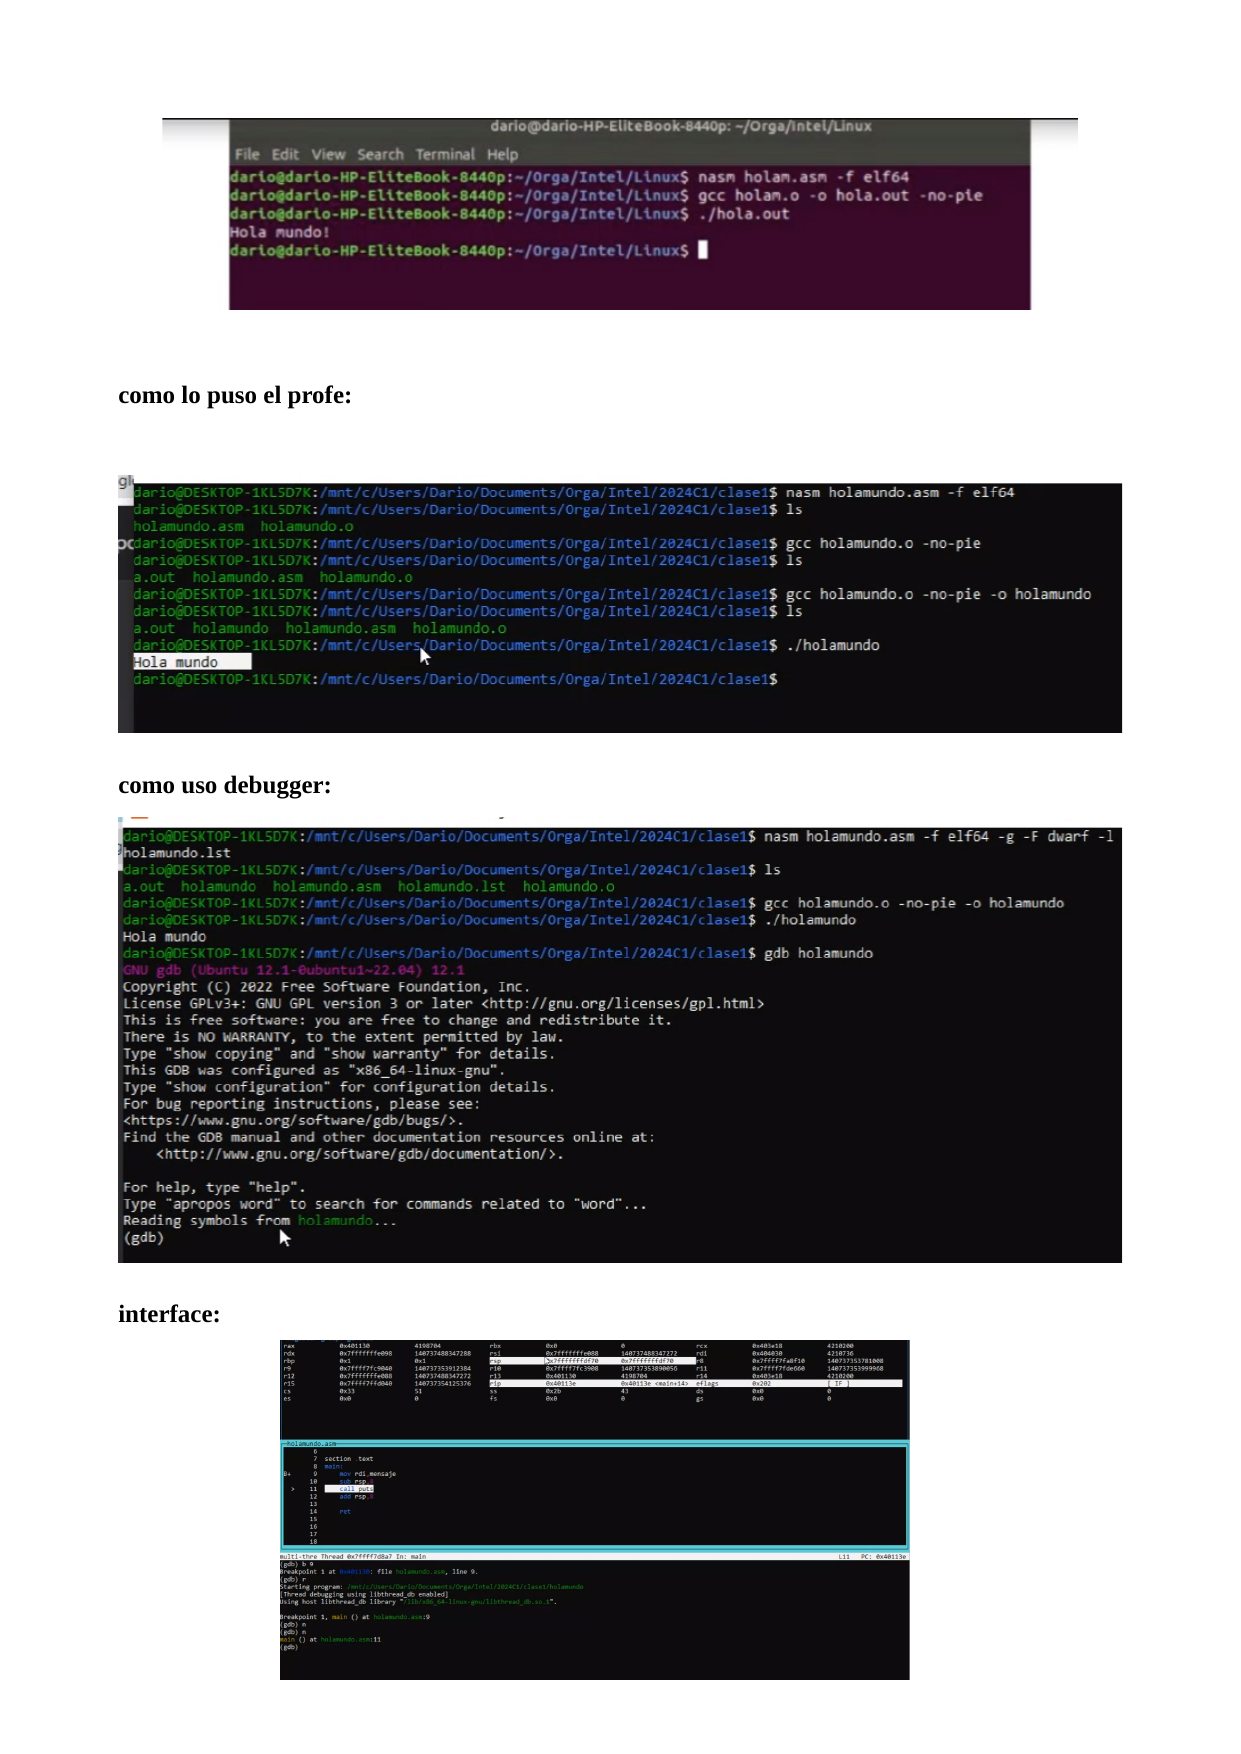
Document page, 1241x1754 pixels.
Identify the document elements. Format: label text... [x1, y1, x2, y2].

text interface: [118, 1263, 1122, 1328]
picture [118, 475, 1123, 733]
picture [280, 1340, 910, 1680]
picture [162, 118, 1078, 310]
text como lo puso el profe: [118, 118, 1122, 409]
picture [118, 817, 1123, 1263]
text como uso debugger: [118, 733, 1122, 799]
